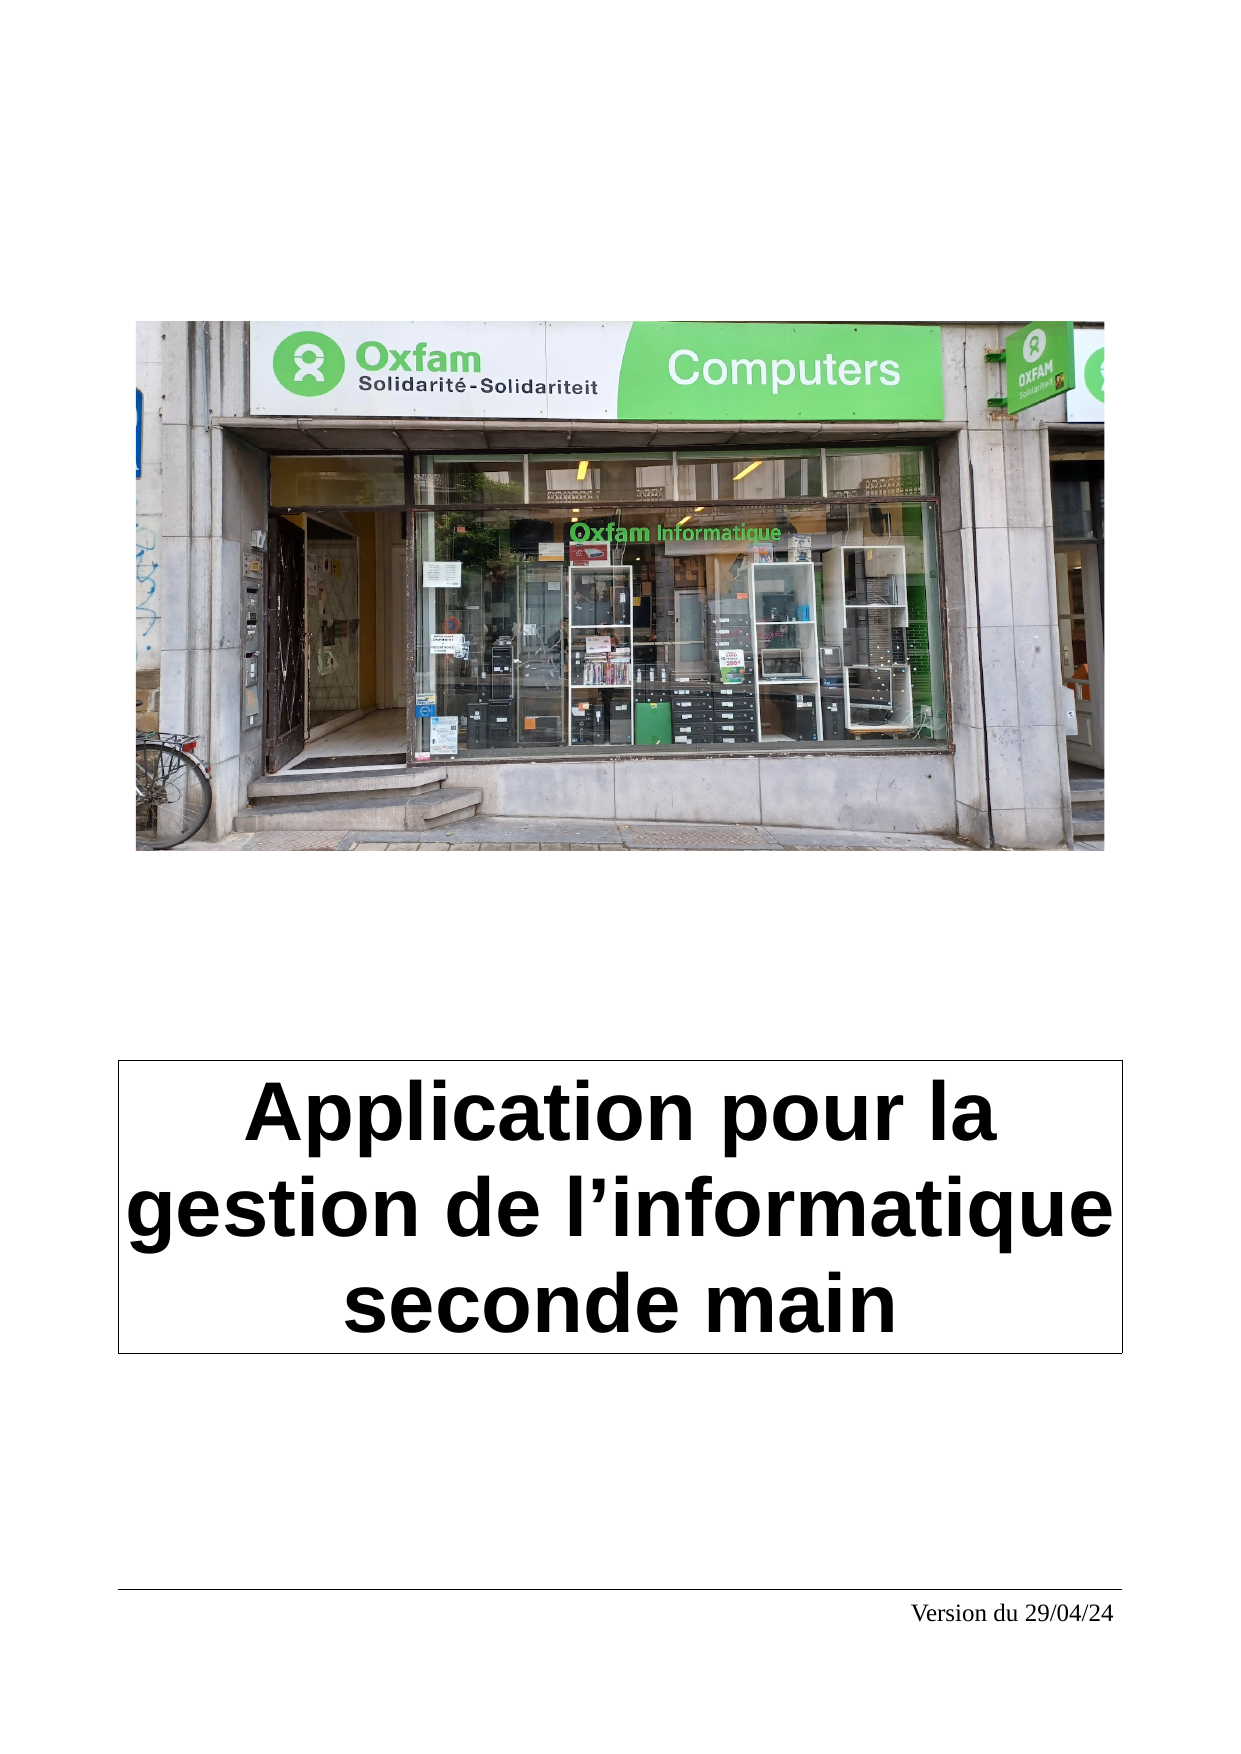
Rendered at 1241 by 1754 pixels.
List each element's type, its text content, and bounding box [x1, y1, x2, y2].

picture [135, 321, 1105, 851]
title Application pour la gestion de l’informatique seconde main [119, 1061, 1122, 1353]
